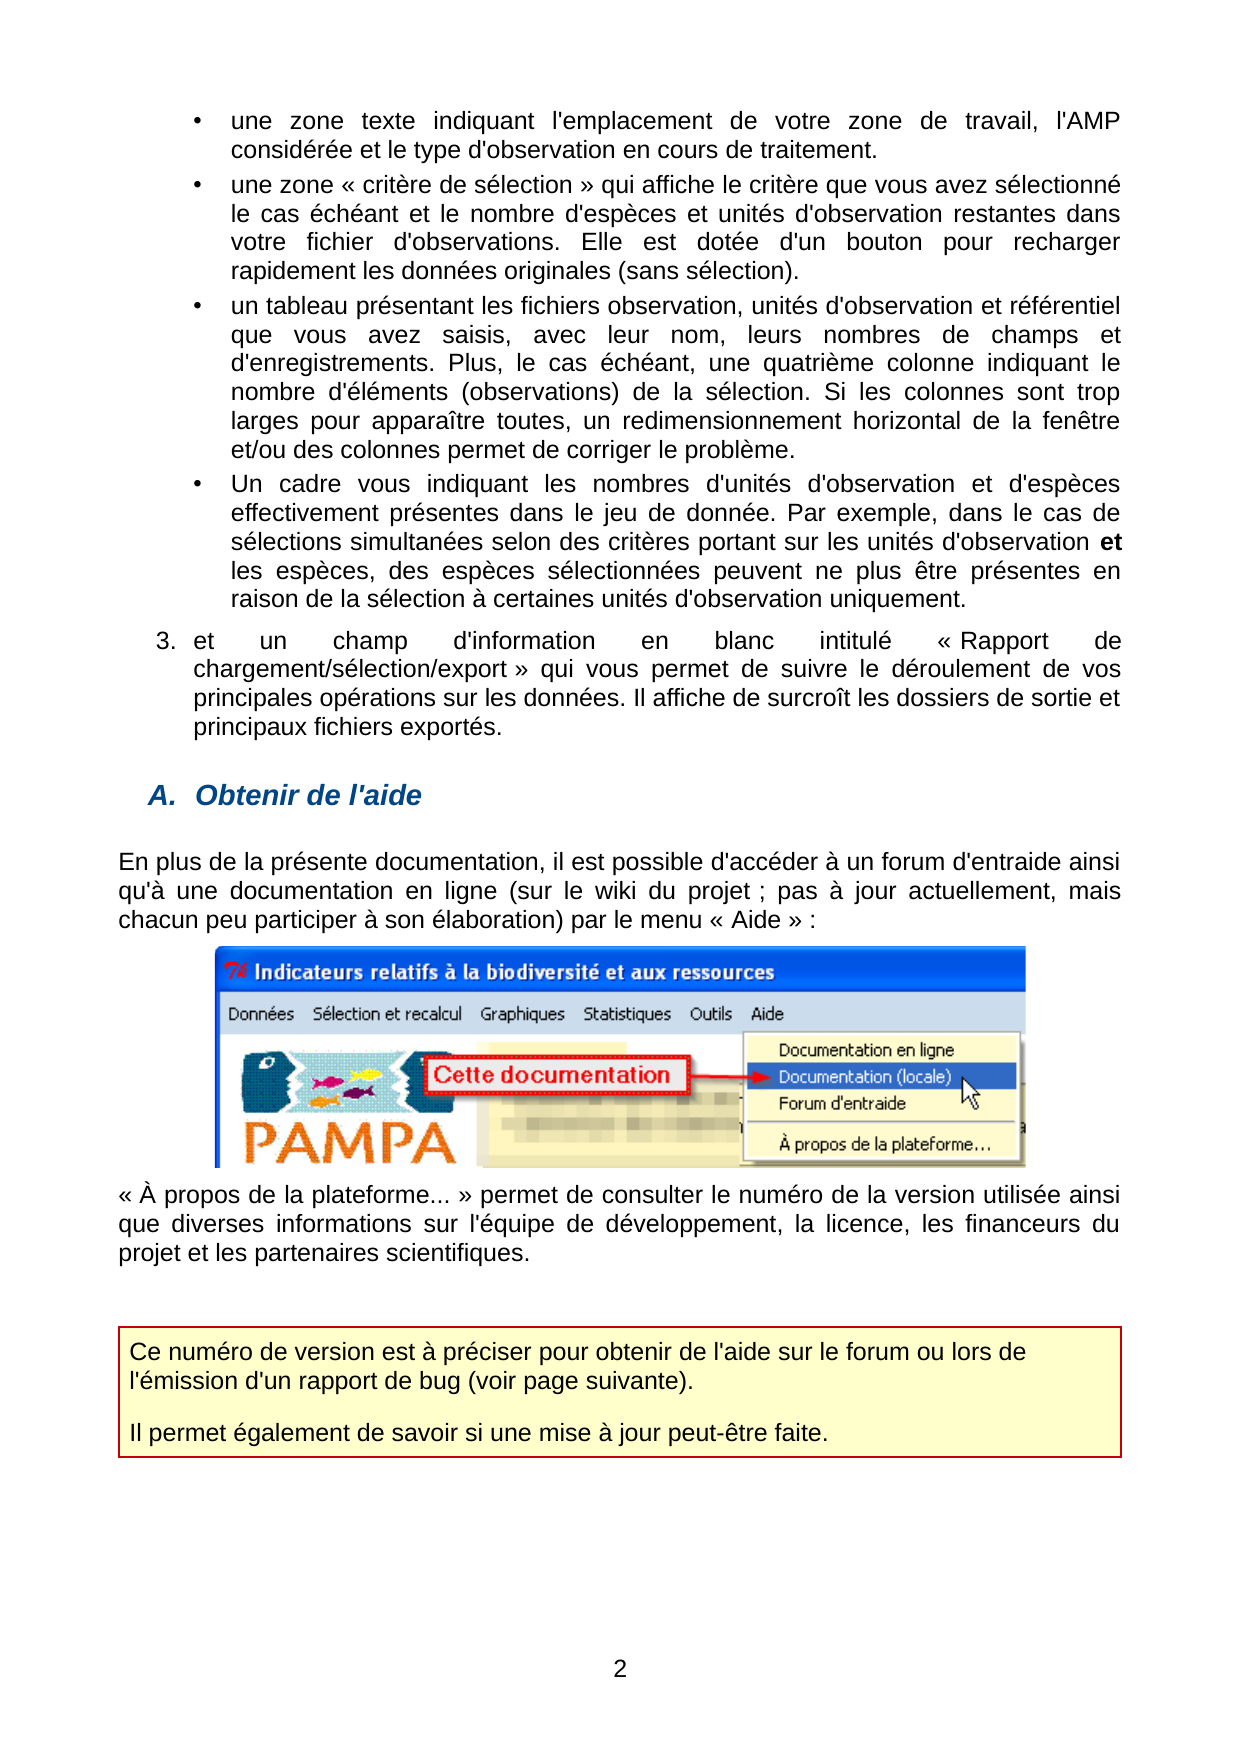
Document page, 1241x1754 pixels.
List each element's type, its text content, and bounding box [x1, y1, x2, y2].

subtitle Obtenir de l'aide [148, 778, 1122, 811]
list une zone « critère de sélection » qui affiche le critère que vous avez sélectionné le cas échéant et le nombre d'espèces et unités d'observation restantes dans votre fichier d'observations. Elle est dotée d'un bouton pour recharger rapidement les données originales (sans sélection). [193, 170, 1122, 285]
list et un champ d'information en blanc intitulé « Rapport de chargement/sélection/export » qui vous permet de suivre le déroulement de vos principales opérations sur les données. Il affiche de surcroît les dossiers de sortie et principaux fichiers exportés. [156, 626, 1122, 741]
text Ce numéro de version est à préciser pour obtenir de l'aide sur le forum ou lors de l'émission d'un rapport de bug (voir page suivante). [120, 1328, 1120, 1394]
picture [214, 946, 1026, 1168]
list un tableau présentant les fichiers observation, unités d'observation et référentiel que vous avez saisis, avec leur nom, leurs nombres de champs et d'enregistrements. Plus, le cas échéant, une quatrième colonne indiquant le nombre d'éléments (observations) de la sélection. Si les colonnes sont trop larges pour apparaître toutes, un redimensionnement horizontal de la fenêtre et/ou des colonnes permet de corriger le problème. [193, 291, 1122, 463]
text Il permet également de savoir si une mise à jour peut-être faite. [120, 1407, 1120, 1456]
list une zone texte indiquant l'emplacement de votre zone de travail, l'AMP considérée et le type d'observation en cours de traitement. [193, 106, 1122, 164]
text « À propos de la plateforme... » permet de consulter le numéro de la version utilisée ainsi que diverses informations sur l'équipe de développement, la licence, les financeurs du projet et les partenaires scientifiques. [118, 1180, 1122, 1267]
list Un cadre vous indiquant les nombres d'unités d'observation et d'espèces effectivement présentes dans le jeu de donnée. Par exemple, dans le cas de sélections simultanées selon des critères portant sur les unités d'observation et les espèces, des espèces sélectionnées peuvent ne plus être présentes en raison de la sélection à certaines unités d'observation uniquement. [193, 469, 1122, 613]
text En plus de la présente documentation, il est possible d'accéder à un forum d'entraide ainsi qu'à une documentation en ligne (sur le wiki du projet ; pas à jour actuellement, mais chacun peu participer à son élaboration) par le menu « Aide » : [118, 847, 1122, 934]
